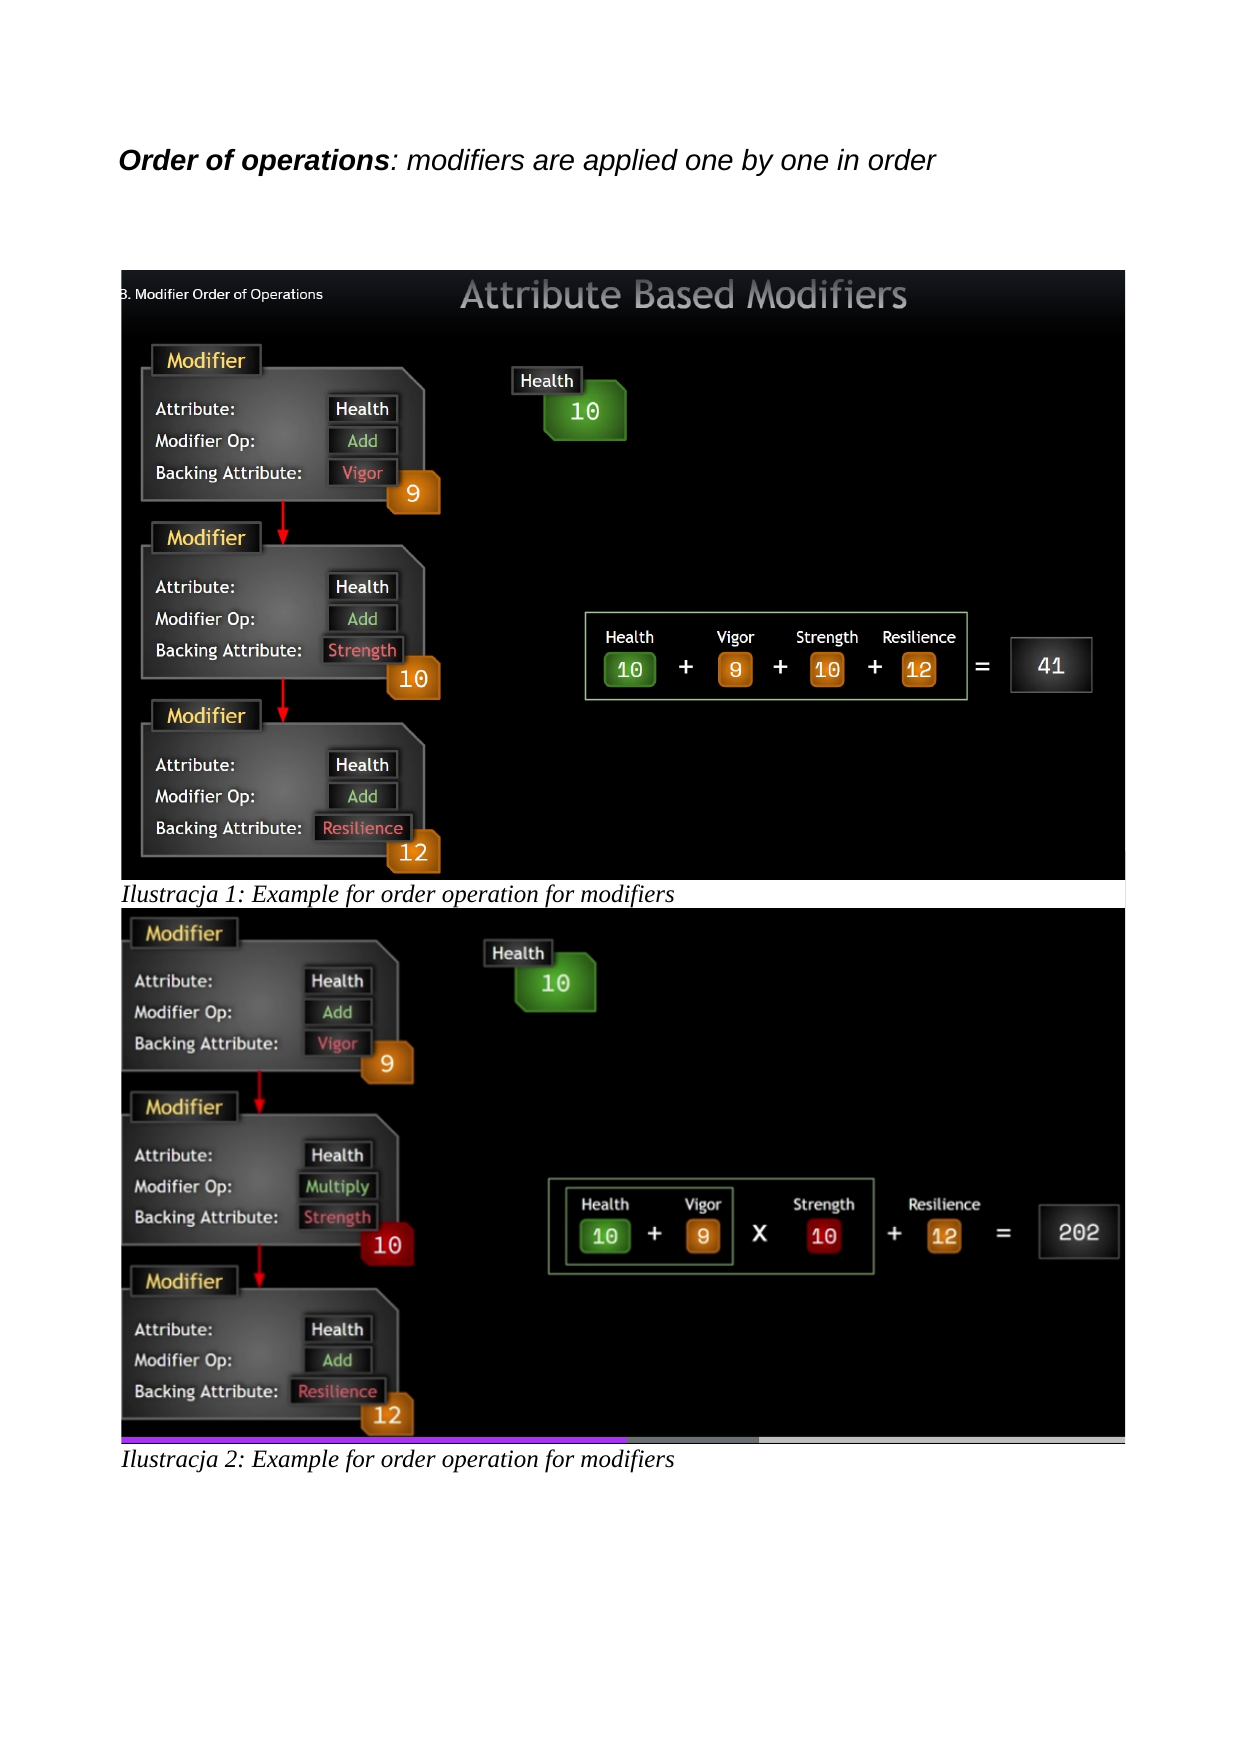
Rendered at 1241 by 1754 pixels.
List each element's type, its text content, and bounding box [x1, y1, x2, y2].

picture [121, 270, 1125, 880]
picture [121, 908, 1125, 1444]
subtitle Order of operations: modifiers are applied one by one in order [118, 143, 1122, 177]
text Ilustracja 1: Example for order operation for modifiers [121, 880, 1125, 908]
text [121, 249, 1125, 270]
text Ilustracja 2: Example for order operation for modifiers [121, 1444, 1125, 1472]
